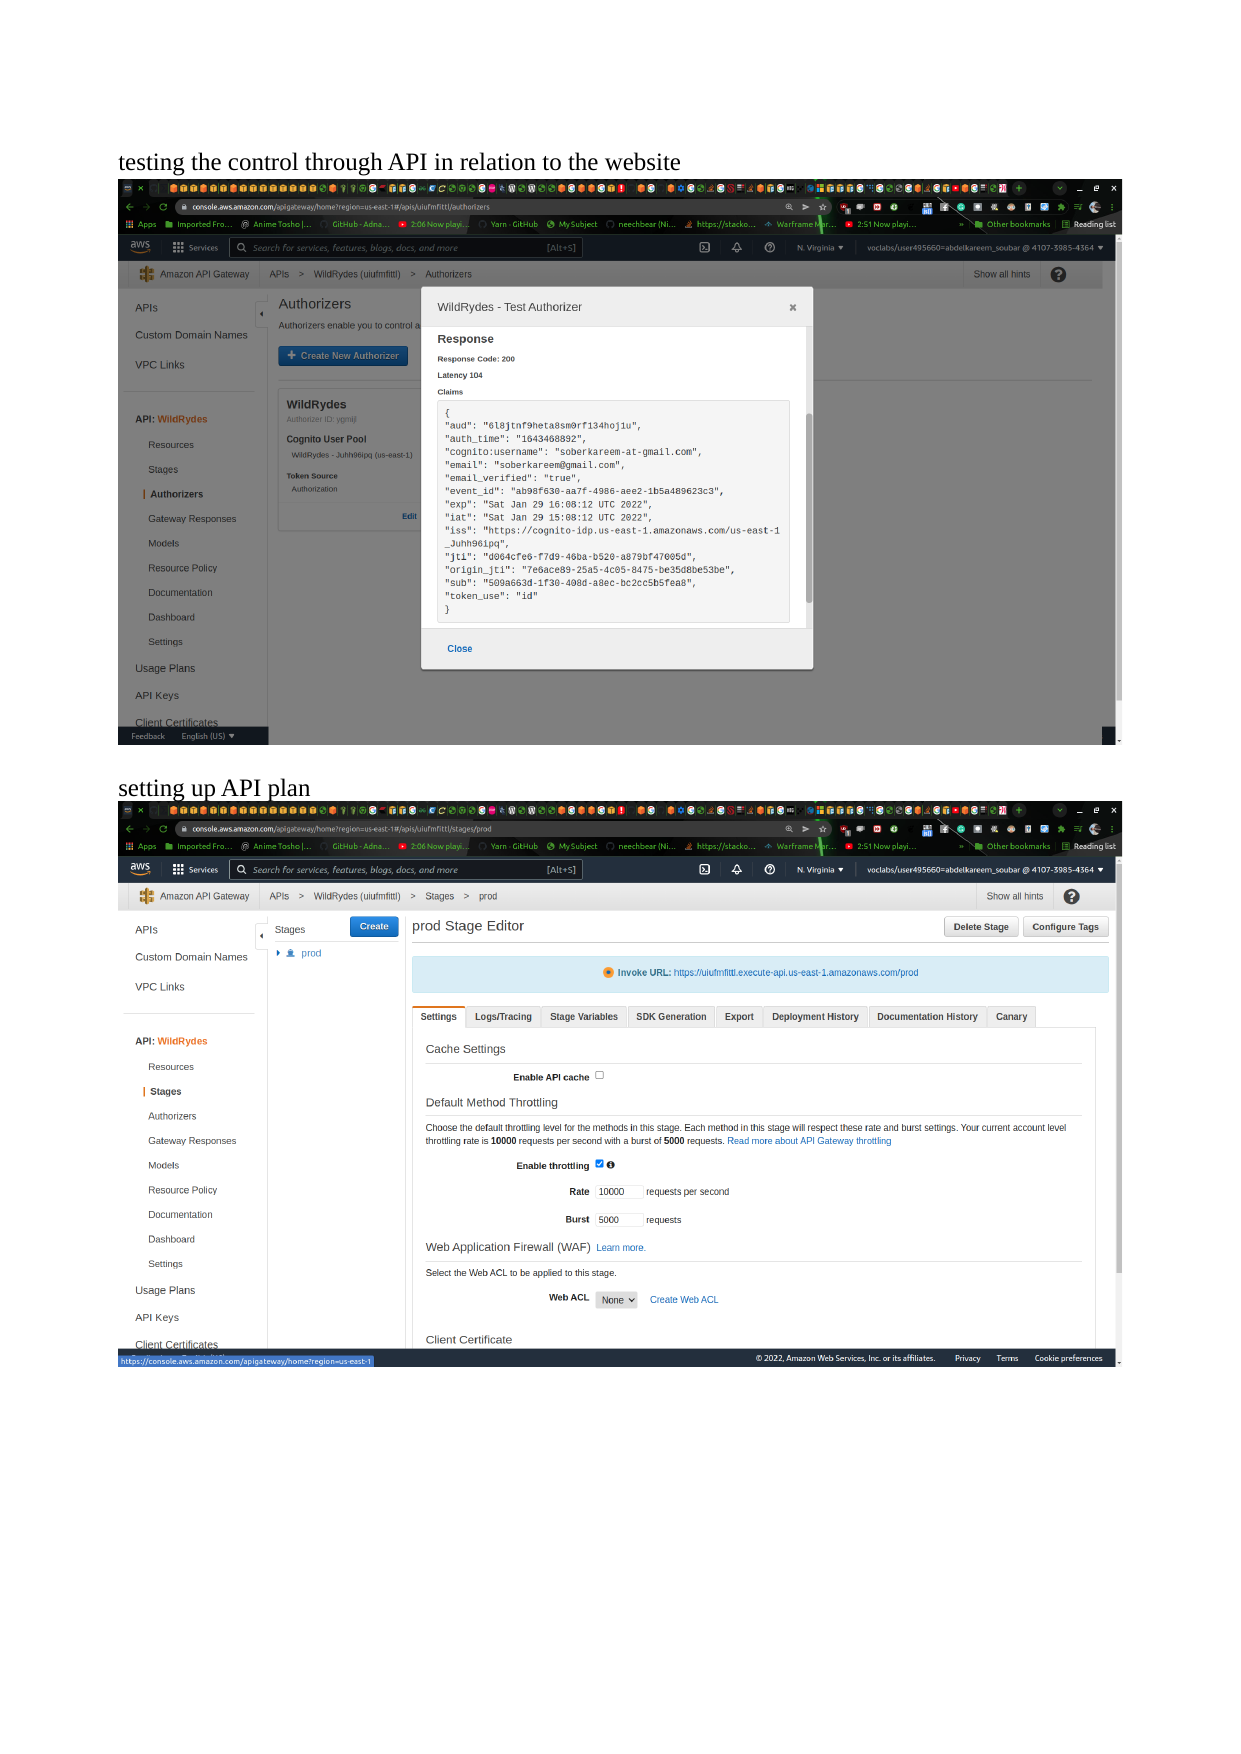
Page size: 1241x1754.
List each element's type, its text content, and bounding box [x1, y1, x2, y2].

picture [118, 801, 1123, 1367]
text testing the control through API in relation to the website [118, 147, 1122, 176]
picture [118, 179, 1123, 745]
text setting up API plan [118, 773, 1122, 801]
